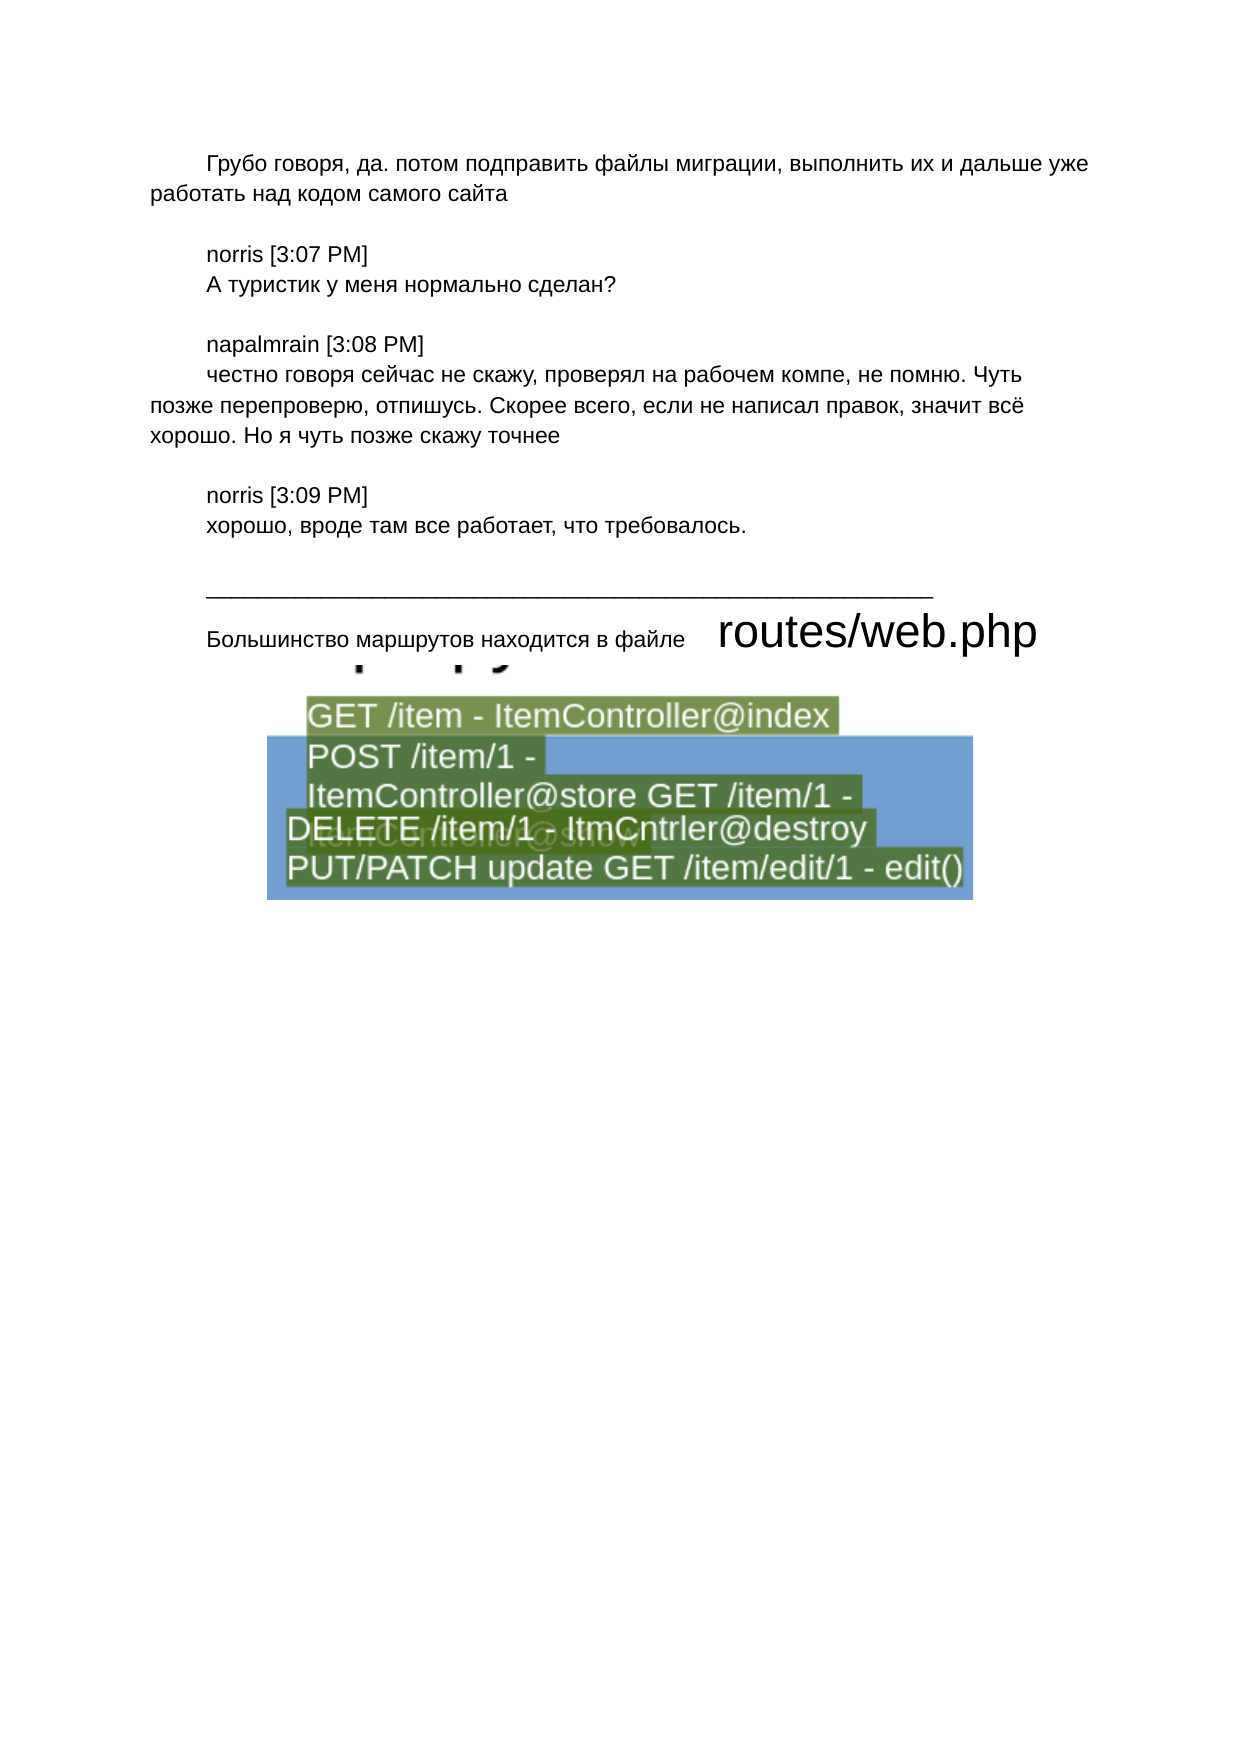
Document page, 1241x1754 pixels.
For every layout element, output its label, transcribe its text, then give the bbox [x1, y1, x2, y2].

text _________________________________________________________ [150, 573, 1090, 599]
text А туристик у меня нормально сделан? [150, 271, 1090, 297]
text Грубо говоря, да. потом подправить файлы миграции, выполнить их и дальше уже работать над кодом самого сайта [150, 150, 1090, 207]
picture [267, 665, 974, 900]
text честно говоря сейчас не скажу, проверял на рабочем компе, не помню. Чуть позже перепроверю, отпишусь. Скорее всего, если не написал правок, значит всё хорошо. Но я чуть позже скажу точнее [150, 361, 1090, 448]
text хорошо, вроде там все работает, что требовалось. [150, 512, 1090, 539]
text napalmrain [3:08 PM] [150, 331, 1090, 358]
text norris [3:07 PM] [150, 241, 1090, 267]
text norris [3:09 PM] [150, 482, 1090, 509]
text Большинство маршрутов находится в файле routes/web.php [150, 603, 1090, 657]
